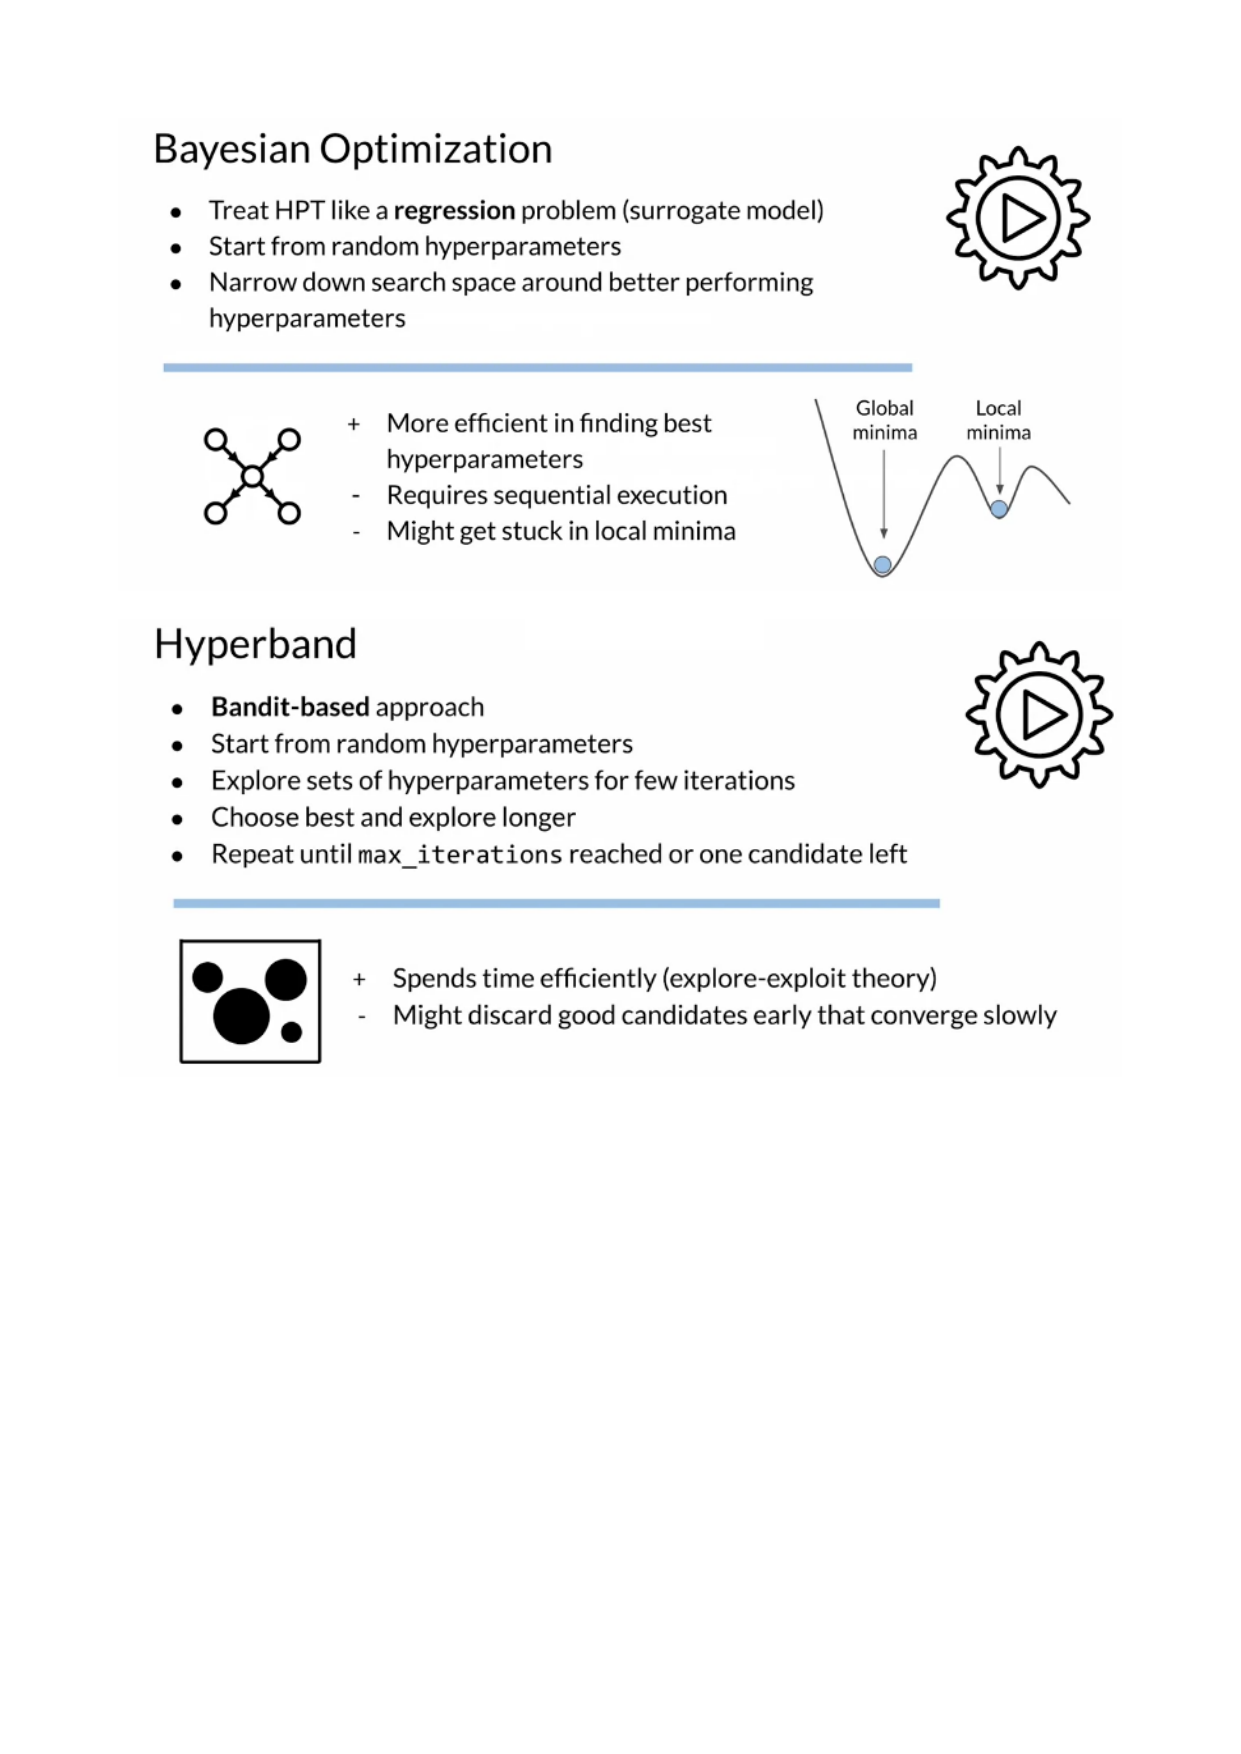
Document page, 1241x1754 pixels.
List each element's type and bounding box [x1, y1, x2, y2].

picture [118, 118, 1123, 591]
picture [118, 619, 1123, 1077]
